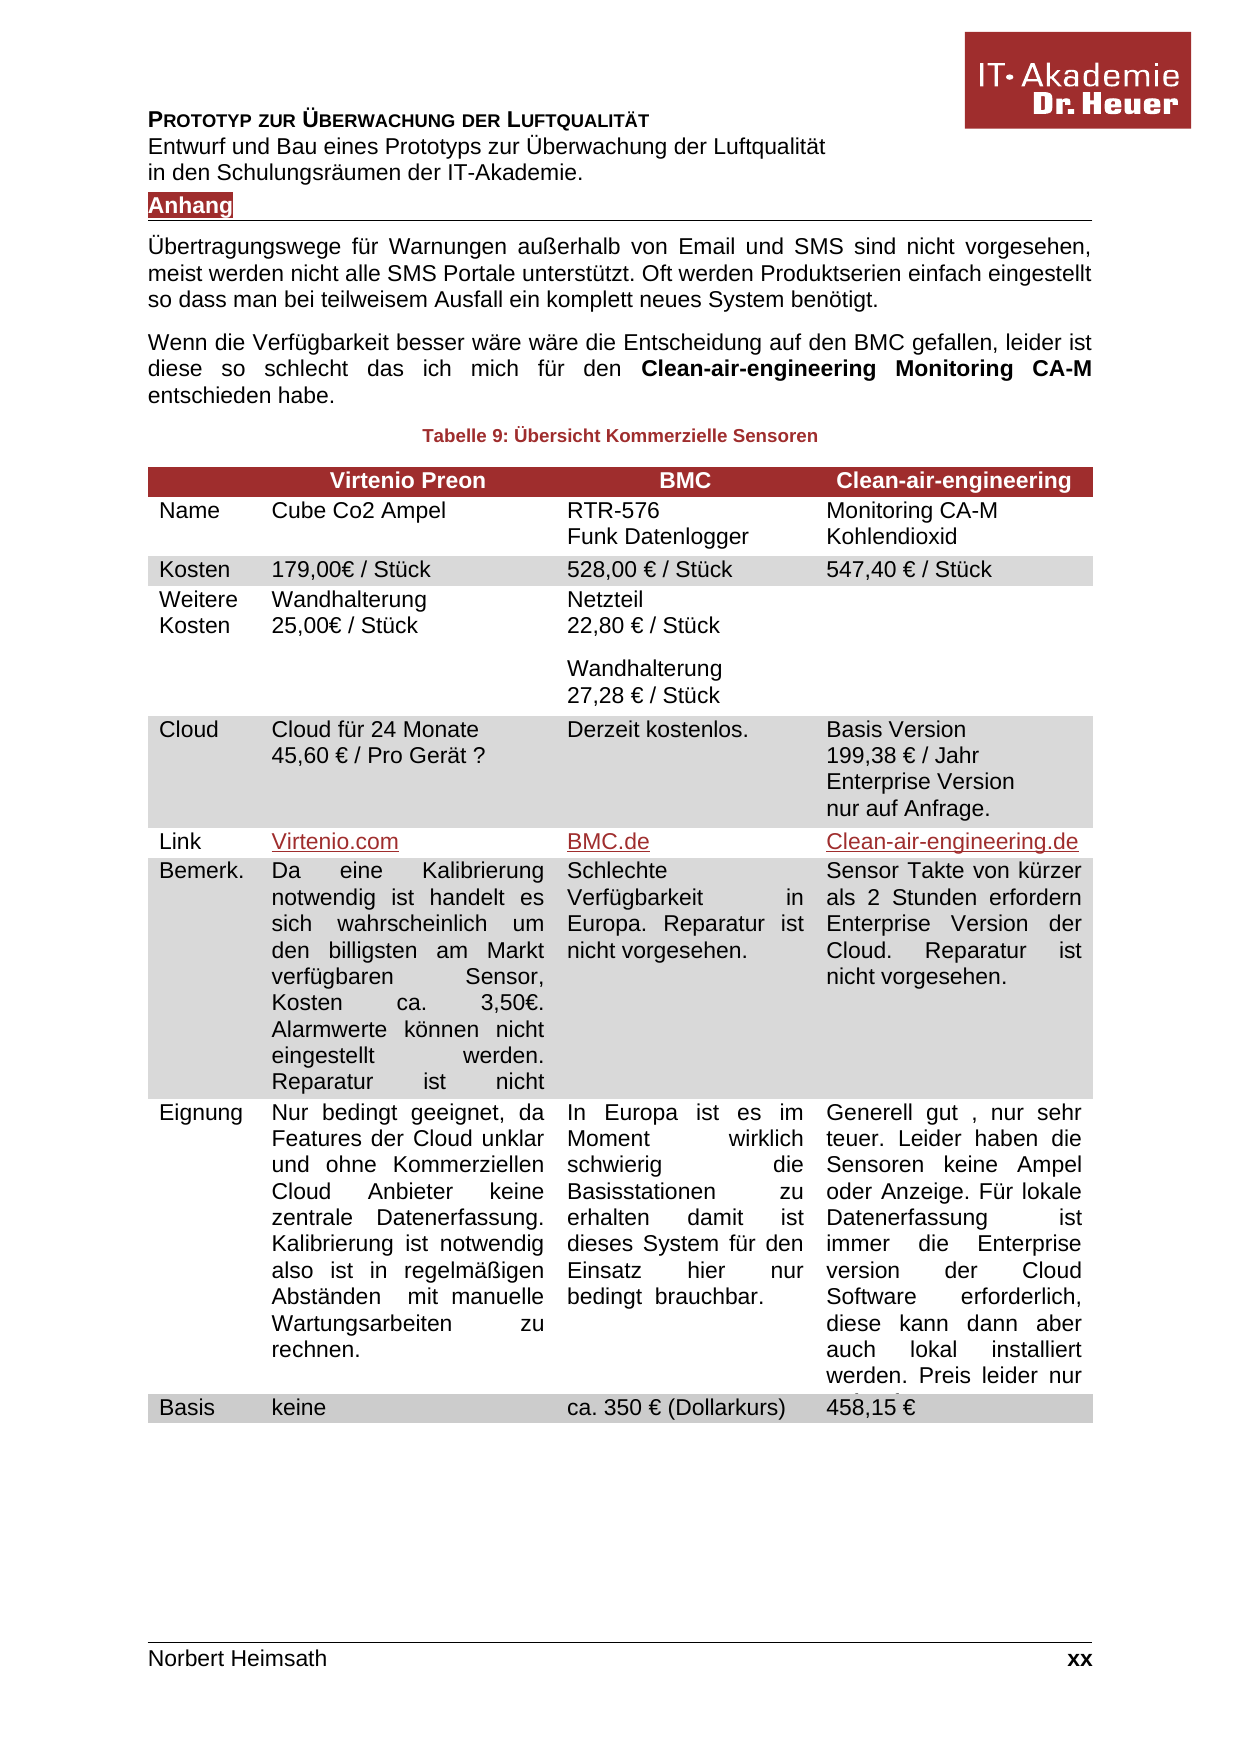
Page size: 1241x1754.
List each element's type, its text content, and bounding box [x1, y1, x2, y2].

table_cell Monitoring CA-M Kohlendioxid [815, 497, 1093, 556]
text Wenn die Verfügbarkeit besser wäre wäre die Entscheidung auf den BMC gefallen, leider ist diese so schlecht das ich mich für den Clean-air-engineering Monitoring CA-M entschieden habe. [148, 329, 1092, 408]
table_cell ca. 350 € (Dollarkurs) [556, 1394, 815, 1423]
table_cell Virtenio.com [260, 828, 556, 857]
table_cell keine [260, 1394, 556, 1423]
table_cell Kosten [148, 556, 260, 586]
table_cell Schlechte Verfügbarkeit in Europa. Reparatur ist nicht vorgesehen. [556, 858, 815, 1099]
table_cell Netzteil 22,80 € / Stück Wandhalterung 27,28 € / Stück [556, 586, 815, 716]
table_cell Clean-air-engineering.de [815, 828, 1093, 857]
table_cell Cloud [148, 716, 260, 828]
table_cell Weitere Kosten [148, 586, 260, 716]
table_cell 179,00€ / Stück [260, 556, 556, 586]
table_cell In Europa ist es im Moment wirklich schwierig die Basisstationen zu erhalten damit ist dieses System für den Einsatz hier nur bedingt brauchbar. [556, 1099, 815, 1394]
table_cell Eignung [148, 1099, 260, 1394]
table_cell RTR-576 Funk Datenlogger [556, 497, 815, 556]
table_cell Wandhalterung 25,00€ / Stück [260, 586, 556, 716]
table_cell Cloud für 24 Monate 45,60 € / Pro Gerät ? [260, 716, 556, 828]
table_cell Name [148, 497, 260, 556]
table_cell Nur bedingt geeignet, da Features der Cloud unklar und ohne Kommerziellen Cloud Anbieter keine zentrale Datenerfassung. Kalibrierung ist notwendig also ist in regelmäßigen Abständen mit manuelle Wartungsarbeiten zu rechnen. [260, 1099, 556, 1394]
table_cell Da eine Kalibrierung notwendig ist handelt es sich wahrscheinlich um den billigsten am Markt verfügbaren Sensor, Kosten ca. 3,50€. Alarmwerte können nicht eingestellt werden. Reparatur ist nicht vorgesehen. [260, 858, 556, 1099]
table_header Clean-air-engineering [815, 467, 1093, 497]
table_cell Basis [148, 1394, 260, 1423]
text Tabelle 9: Übersicht Kommerzielle Sensoren [148, 425, 1092, 446]
table_header [148, 467, 260, 497]
table_cell Link [148, 828, 260, 857]
table_cell 458,15 € [815, 1394, 1093, 1423]
table_cell Cube Co2 Ampel [260, 497, 556, 556]
table_cell 547,40 € / Stück [815, 556, 1093, 586]
table_cell Sensor Takte von kürzer als 2 Stunden erfordern Enterprise Version der Cloud. Reparatur ist nicht vorgesehen. [815, 858, 1093, 1099]
table_cell [815, 586, 1093, 716]
table_cell Basis Version 199,38 € / Jahr Enterprise Version nur auf Anfrage. [815, 716, 1093, 828]
table_cell Bemerk. [148, 858, 260, 1099]
table_cell BMC.de [556, 828, 815, 857]
table_cell Derzeit kostenlos. [556, 716, 815, 828]
table_header Virtenio Preon [260, 467, 556, 497]
table_cell Generell gut , nur sehr teuer. Leider haben die Sensoren keine Ampel oder Anzeige. Für lokale Datenerfassung ist immer die Enterprise version der Cloud Software erforderlich, diese kann dann aber auch lokal installiert werden. Preis leider nur auf Anfrage. [815, 1099, 1093, 1394]
table_header BMC [556, 467, 815, 497]
table_cell 528,00 € / Stück [556, 556, 815, 586]
text Übertragungswege für Warnungen außerhalb von Email und SMS sind nicht vorgesehen, meist werden nicht alle SMS Portale unterstützt. Oft werden Produktserien einfach eingestellt so dass man bei teilweisem Ausfall ein komplett neues System benötigt. [148, 233, 1092, 312]
